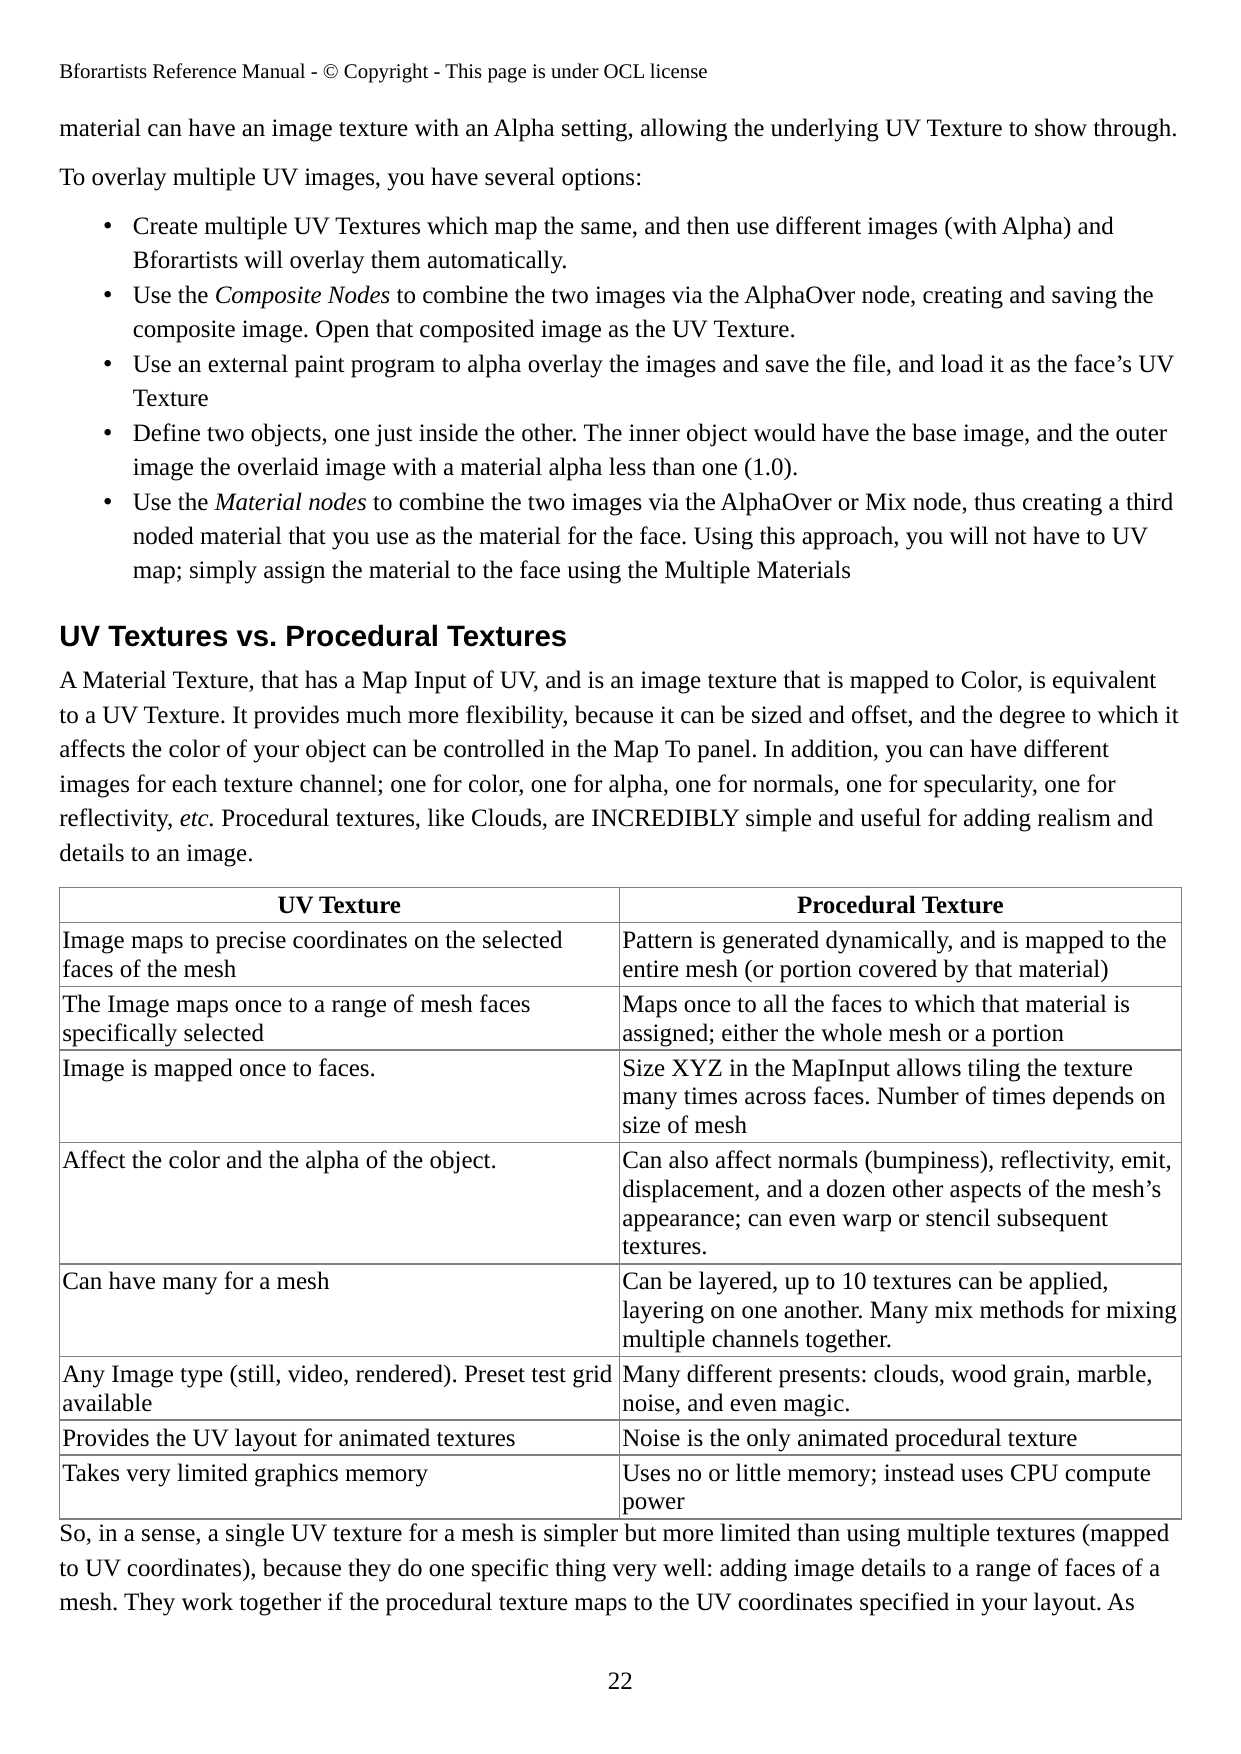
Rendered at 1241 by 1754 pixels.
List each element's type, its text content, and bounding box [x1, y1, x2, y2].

table_cell Affect the color and the alpha of the object. [60, 1143, 619, 1263]
table_cell Uses no or little memory; instead uses CPU compute power [620, 1456, 1181, 1518]
table_cell Maps once to all the faces to which that material is assigned; either the whole mesh or a portion [620, 987, 1181, 1049]
subtitle UV Textures vs. Procedural Textures [59, 619, 1181, 653]
table_cell Pattern is generated dynamically, and is mapped to the entire mesh (or portion covered by that material) [620, 923, 1181, 986]
text material can have an image texture with an Alpha setting, allowing the underlying UV Texture to show through. [59, 113, 1181, 141]
text So, in a sense, a single UV texture for a mesh is simpler but more limited than using multiple textures (mapped to UV coordinates), because they do one specific thing very well: adding image details to a range of faces of a mesh. They work together if the procedural texture maps to the UV coordinates specified in your layout. As [59, 1520, 1181, 1616]
table_cell The Image maps once to a range of mesh faces specifically selected [60, 987, 619, 1049]
table_cell Image is mapped once to faces. [60, 1051, 619, 1142]
table_header Procedural Texture [620, 888, 1181, 922]
table_cell Size XYZ in the MapInput allows tiling the texture many times across faces. Number of times depends on size of mesh [620, 1051, 1181, 1142]
table_cell Noise is the only animated procedural texture [620, 1421, 1181, 1454]
table_cell Provides the UV layout for animated textures [60, 1421, 619, 1454]
list Create multiple UV Textures which map the same, and then use different images (with Alpha) and Bforartists will overlay them automatically. [103, 211, 1181, 274]
table_cell Any Image type (still, video, rendered). Preset test grid available [60, 1357, 619, 1419]
table_cell Can be layered, up to 10 textures can be applied, layering on one another. Many mix methods for mixing multiple channels together. [620, 1265, 1181, 1356]
text To overlay multiple UV images, you have several options: [59, 162, 1181, 190]
list Define two objects, one just inside the other. The inner object would have the base image, and the outer image the overlaid image with a material alpha less than one (1.0). [103, 418, 1181, 481]
table_cell Takes very limited graphics memory [60, 1456, 619, 1518]
table_cell Can have many for a mesh [60, 1265, 619, 1356]
list Use the Composite Nodes to combine the two images via the AlphaOver node, creating and saving the composite image. Open that composited image as the UV Texture. [103, 280, 1181, 343]
list Use an external paint program to alpha overlay the images and save the file, and load it as the face’s UV Texture [103, 349, 1181, 412]
table_cell Image maps to precise coordinates on the selected faces of the mesh [60, 923, 619, 986]
text A Material Texture, that has a Map Input of UV, and is an image texture that is mapped to Color, is equivalent to a UV Texture. It provides much more flexibility, because it can be sized and offset, and the degree to which it affects the color of your object can be controlled in the Map To panel. In addition, you can have different images for each texture channel; one for color, one for alpha, one for normals, one for specularity, one for reflectivity, etc. Procedural textures, like Clouds, are INCREDIBLY simple and useful for adding realism and details to an image. [59, 665, 1181, 867]
table_cell Can also affect normals (bumpiness), reflectivity, emit, displacement, and a dozen other aspects of the mesh’s appearance; can even warp or stencil subsequent textures. [620, 1143, 1181, 1263]
list Use the Material nodes to combine the two images via the AlphaOver or Mix node, thus creating a third noded material that you use as the material for the face. Using this approach, you will not have to UV map; simply assign the material to the face using the Multiple Materials [103, 487, 1181, 584]
table_cell Many different presents: clouds, wood grain, marble, noise, and even magic. [620, 1357, 1181, 1419]
table_header UV Texture [60, 888, 619, 922]
